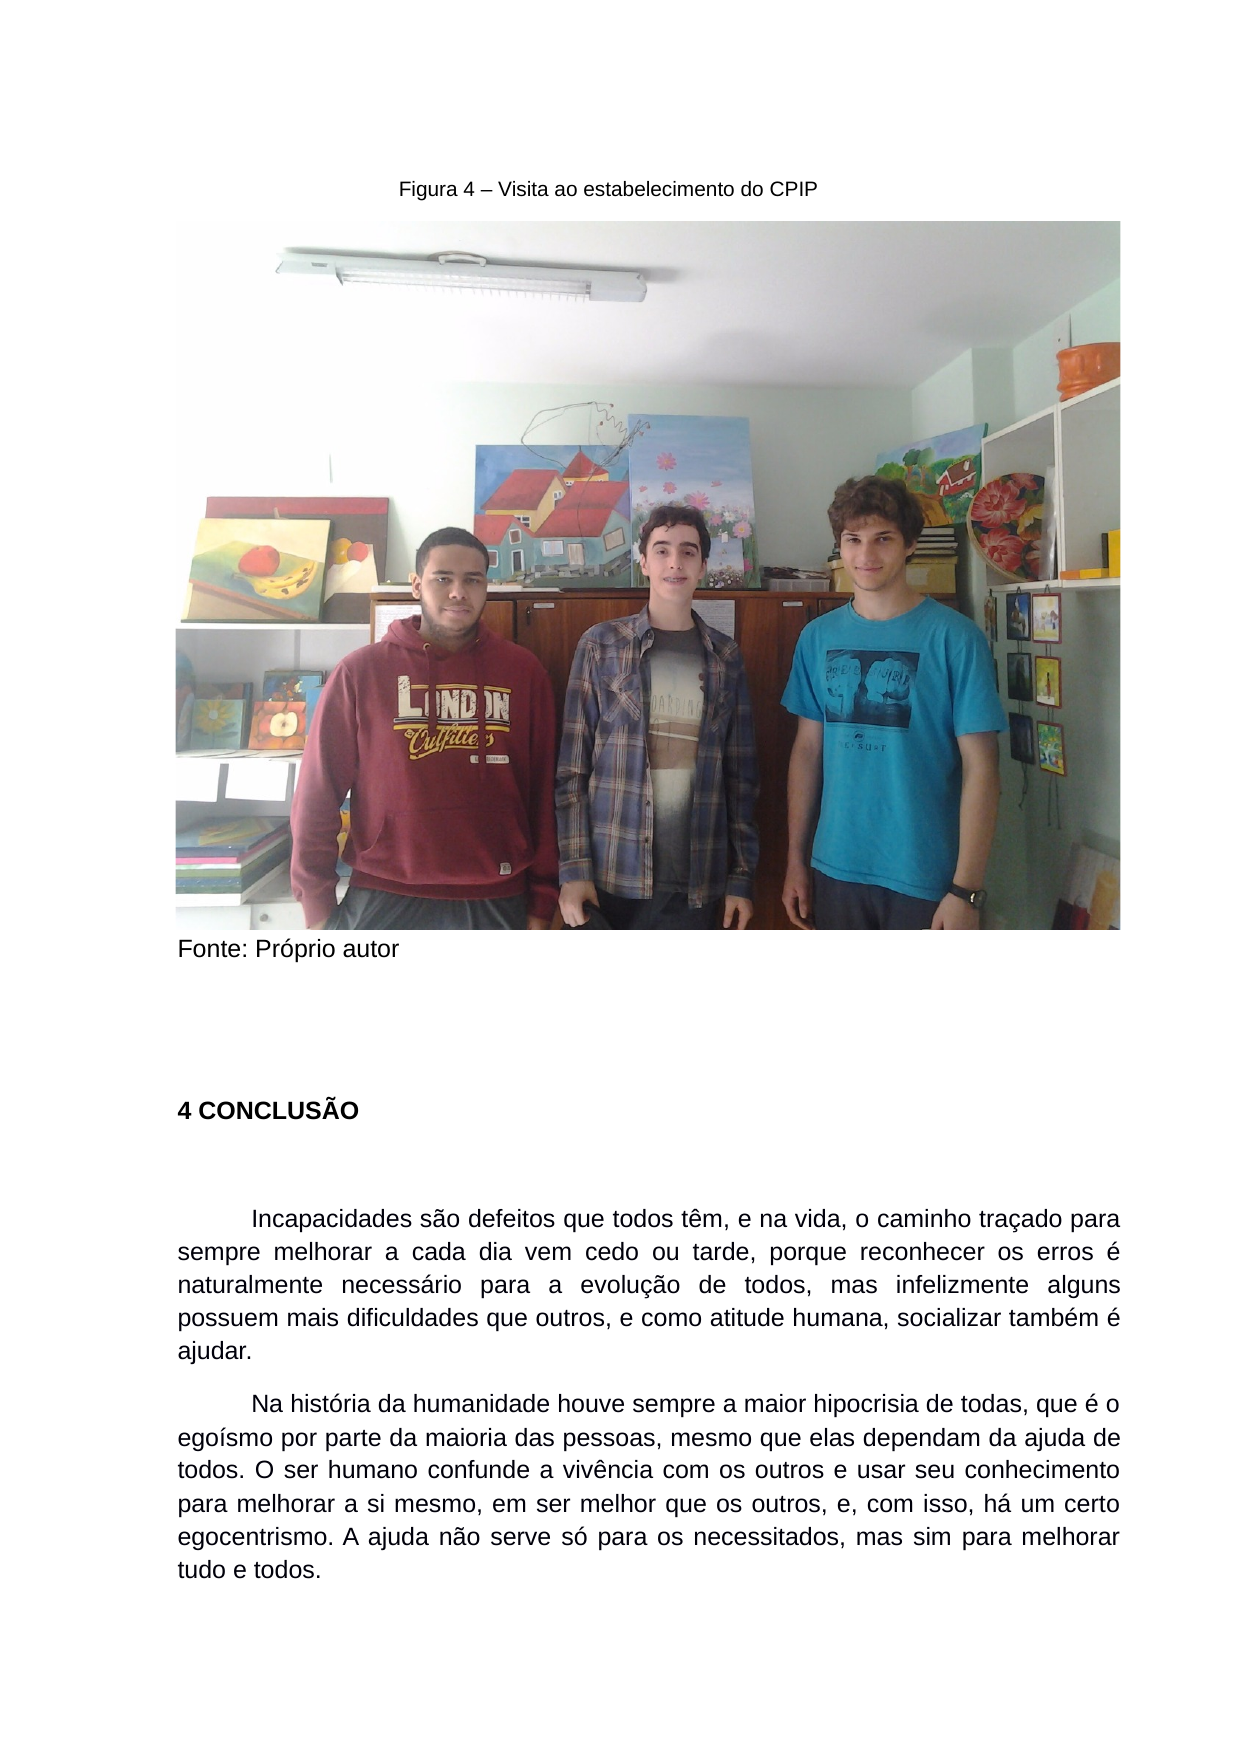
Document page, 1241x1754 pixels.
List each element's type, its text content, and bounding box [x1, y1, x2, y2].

text Fonte: Próprio autor [177, 226, 1122, 963]
picture [175, 221, 1121, 930]
text 4 CONCLUSÃO [177, 1096, 1122, 1124]
text Incapacidades são defeitos que todos têm, e na vida, o caminho traçado para sempre melhorar a cada dia vem cedo ou tarde, porque reconhecer os erros é naturalmente necessário para a evolução de todos, mas infelizmente alguns possuem mais dificuldades que outros, e como atitude humana, socializar também é ajudar. [177, 1203, 1122, 1364]
text Na história da humanidade houve sempre a maior hipocrisia de todas, que é o egoísmo por parte da maioria das pessoas, mesmo que elas dependam da ajuda de todos. O ser humano confunde a vivência com os outros e usar seu conhecimento para melhorar a si mesmo, em ser melhor que os outros, e, com isso, há um certo egocentrismo. A ajuda não serve só para os necessitados, mas sim para melhorar tudo e todos. [177, 1389, 1122, 1583]
text Figura 4 – Visita ao estabelecimento do CPIP [177, 177, 1122, 201]
